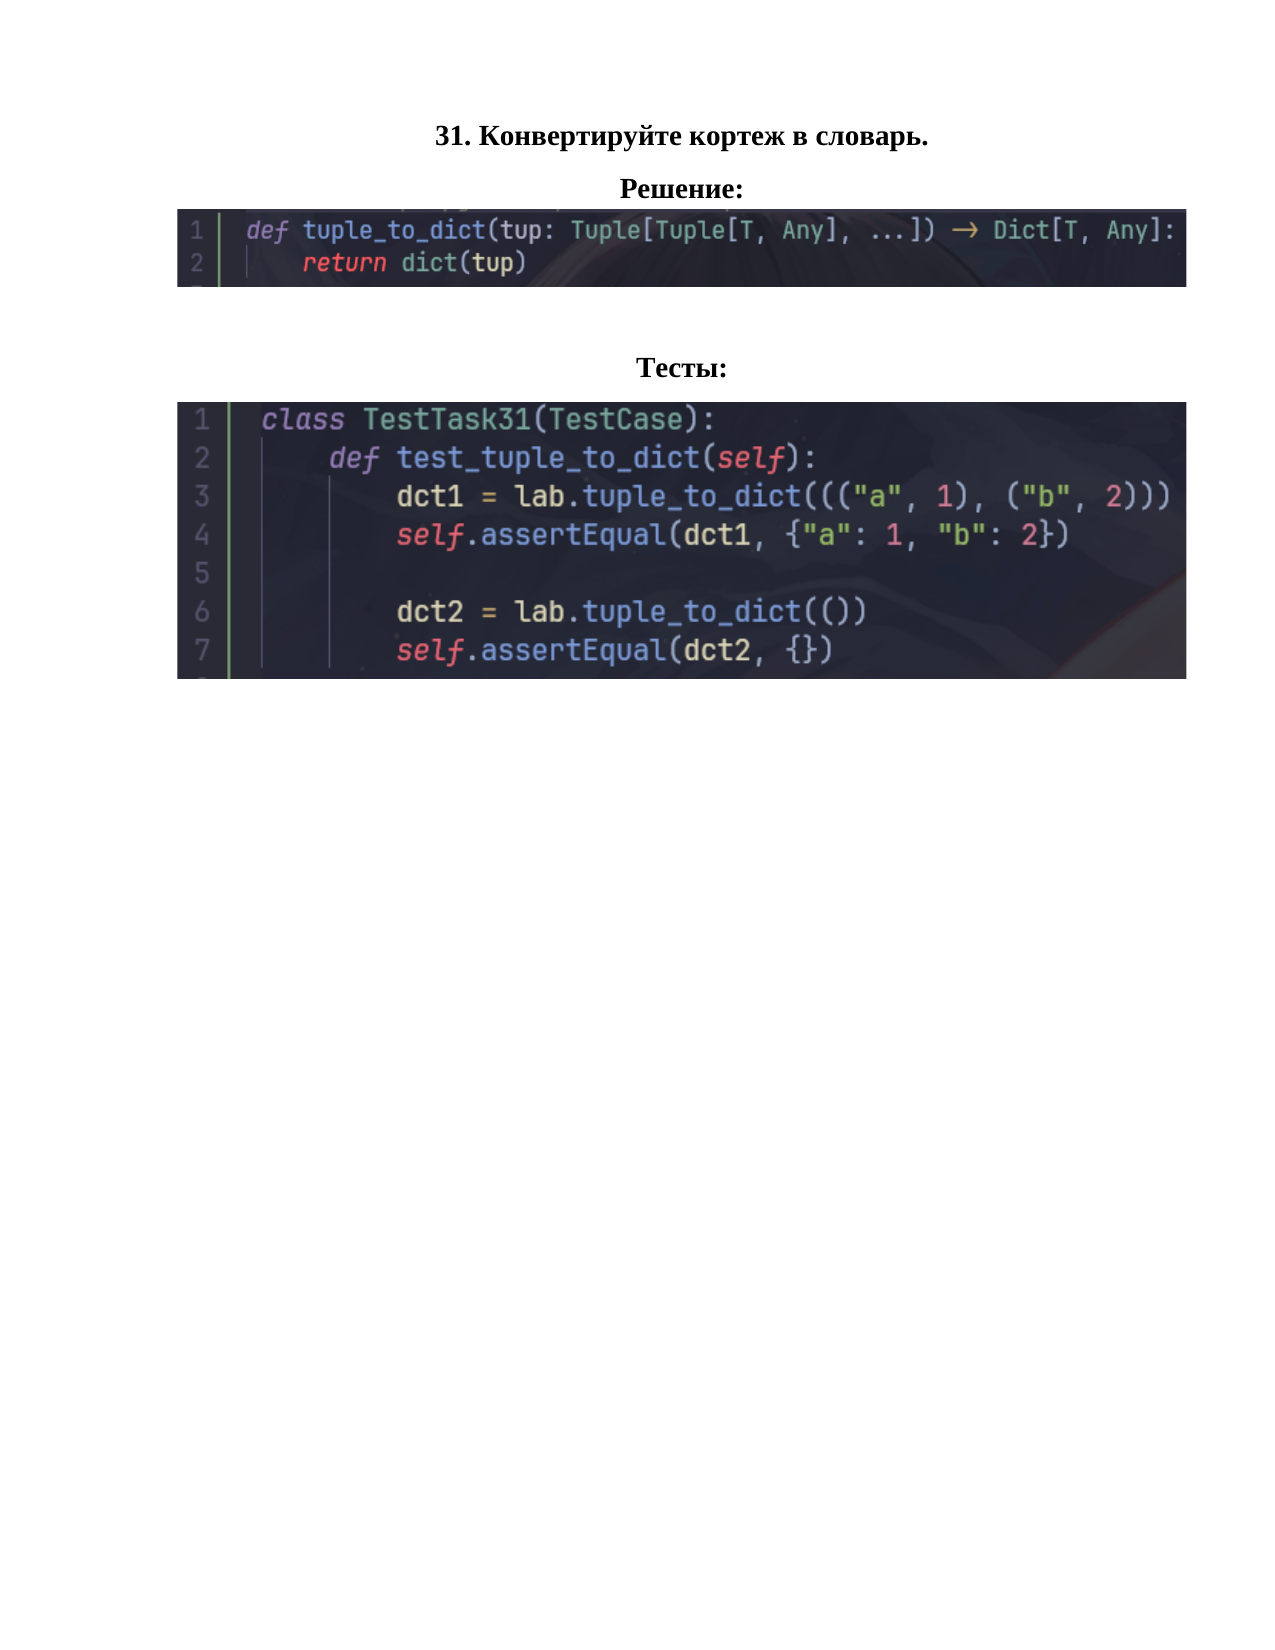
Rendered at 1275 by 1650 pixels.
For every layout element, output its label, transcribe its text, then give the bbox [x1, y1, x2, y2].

picture [177, 209, 1187, 287]
picture [177, 402, 1187, 679]
text 31. Конвертируйте кортеж в словарь. [177, 118, 1186, 152]
text Решение: [177, 171, 1186, 205]
text Тесты: [177, 350, 1186, 383]
